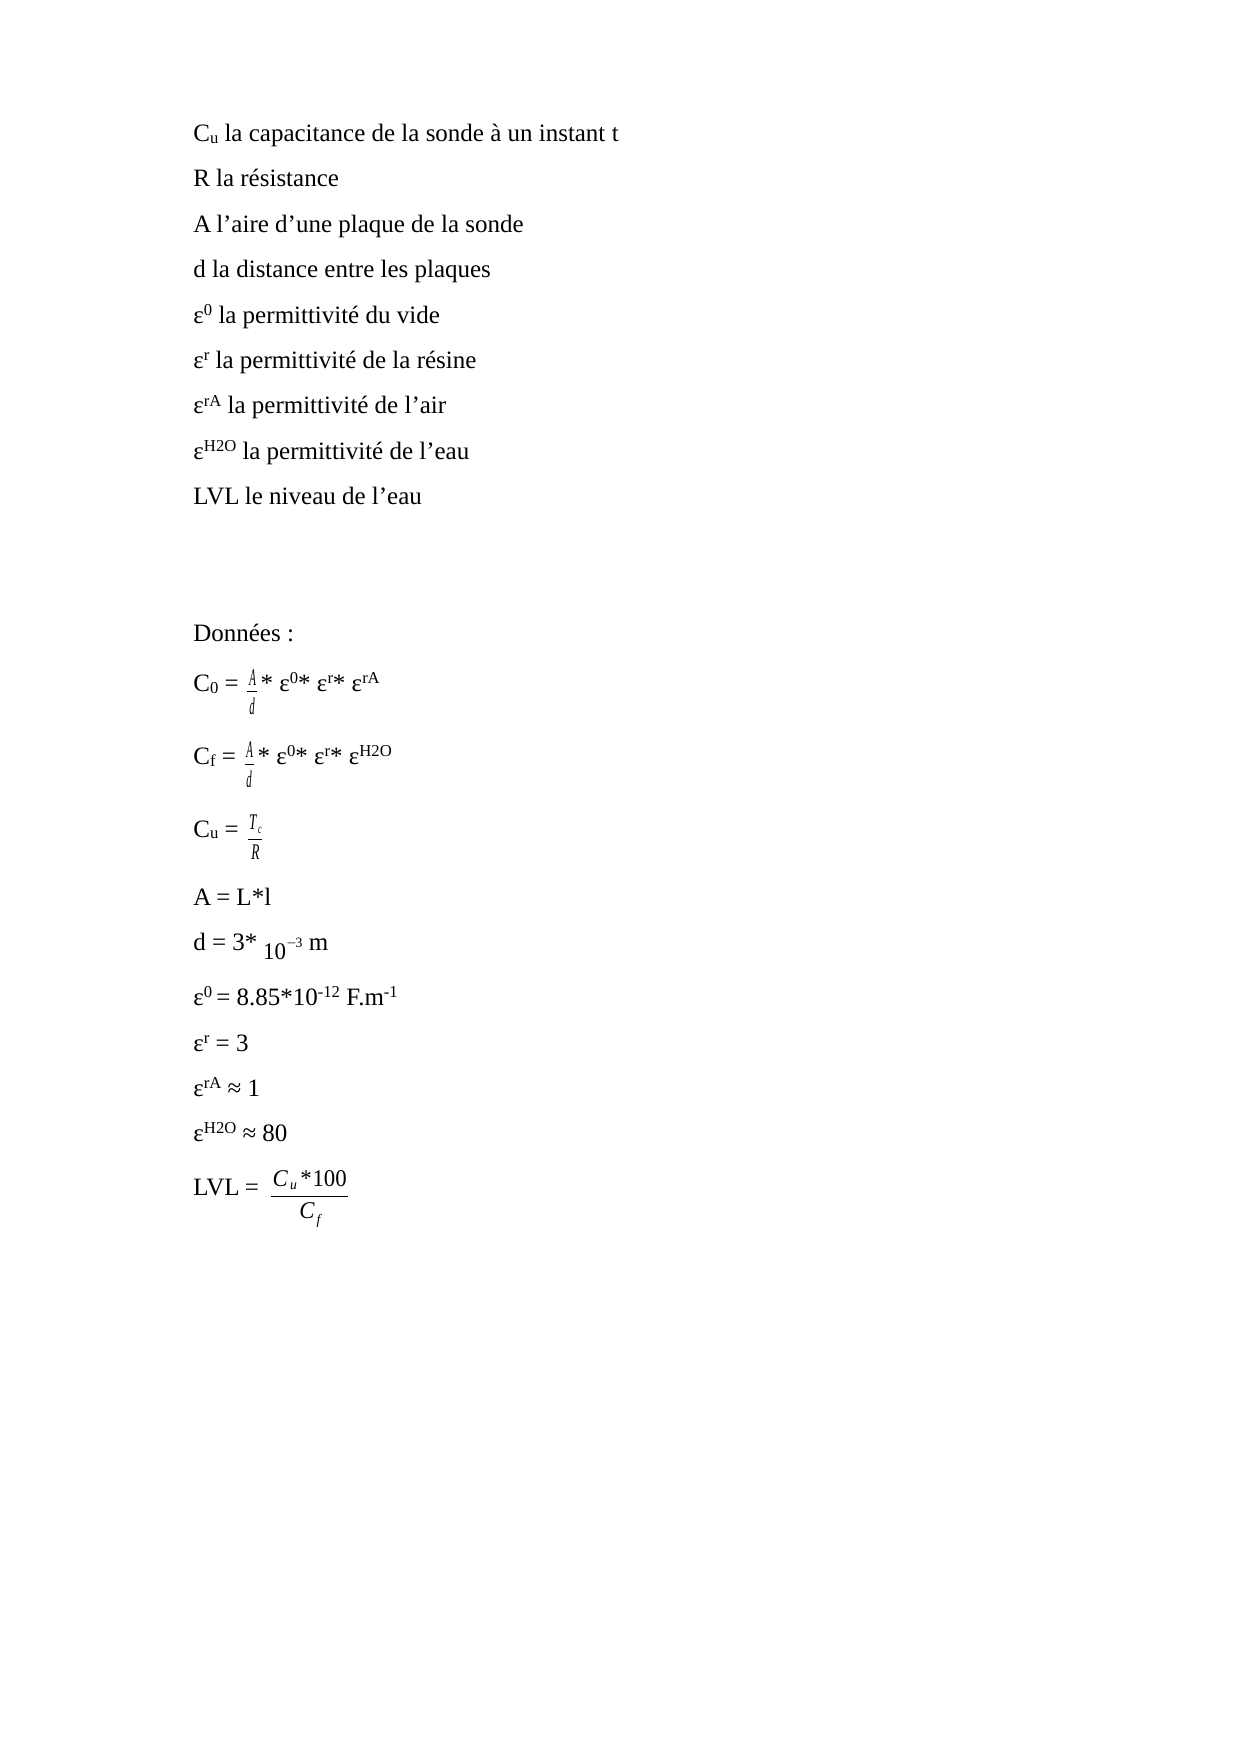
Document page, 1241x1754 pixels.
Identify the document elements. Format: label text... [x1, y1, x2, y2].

list εr = 3 [193, 1028, 1122, 1056]
list εr la permittivité de la résine [193, 345, 1122, 374]
list A = L*l [193, 882, 1122, 911]
list Cu la capacitance de la sonde à un instant t [193, 118, 1122, 147]
list d la distance entre les plaques [193, 254, 1122, 283]
list εrA ≈ 1 [193, 1073, 1122, 1102]
list Données : [193, 618, 1122, 646]
list LVL = [193, 1164, 1122, 1228]
list εH2O la permittivité de l’eau [193, 436, 1122, 465]
list εrA la permittivité de l’air [193, 391, 1122, 419]
list LVL le niveau de l’eau [193, 481, 1122, 510]
list ε0 = 8.85*10-12 F.m-1 [193, 982, 1122, 1011]
list ε0 la permittivité du vide [193, 300, 1122, 328]
list Cu = [193, 809, 1122, 865]
list εH2O ≈ 80 [193, 1118, 1122, 1147]
list Cf = * ε0* εr* εH2O [193, 736, 1122, 792]
list d = 3*m [193, 927, 1122, 966]
list A l’aire d’une plaque de la sonde [193, 209, 1122, 238]
list R la résistance [193, 163, 1122, 192]
list C0 = * ε0* εr* εrA [193, 663, 1122, 719]
